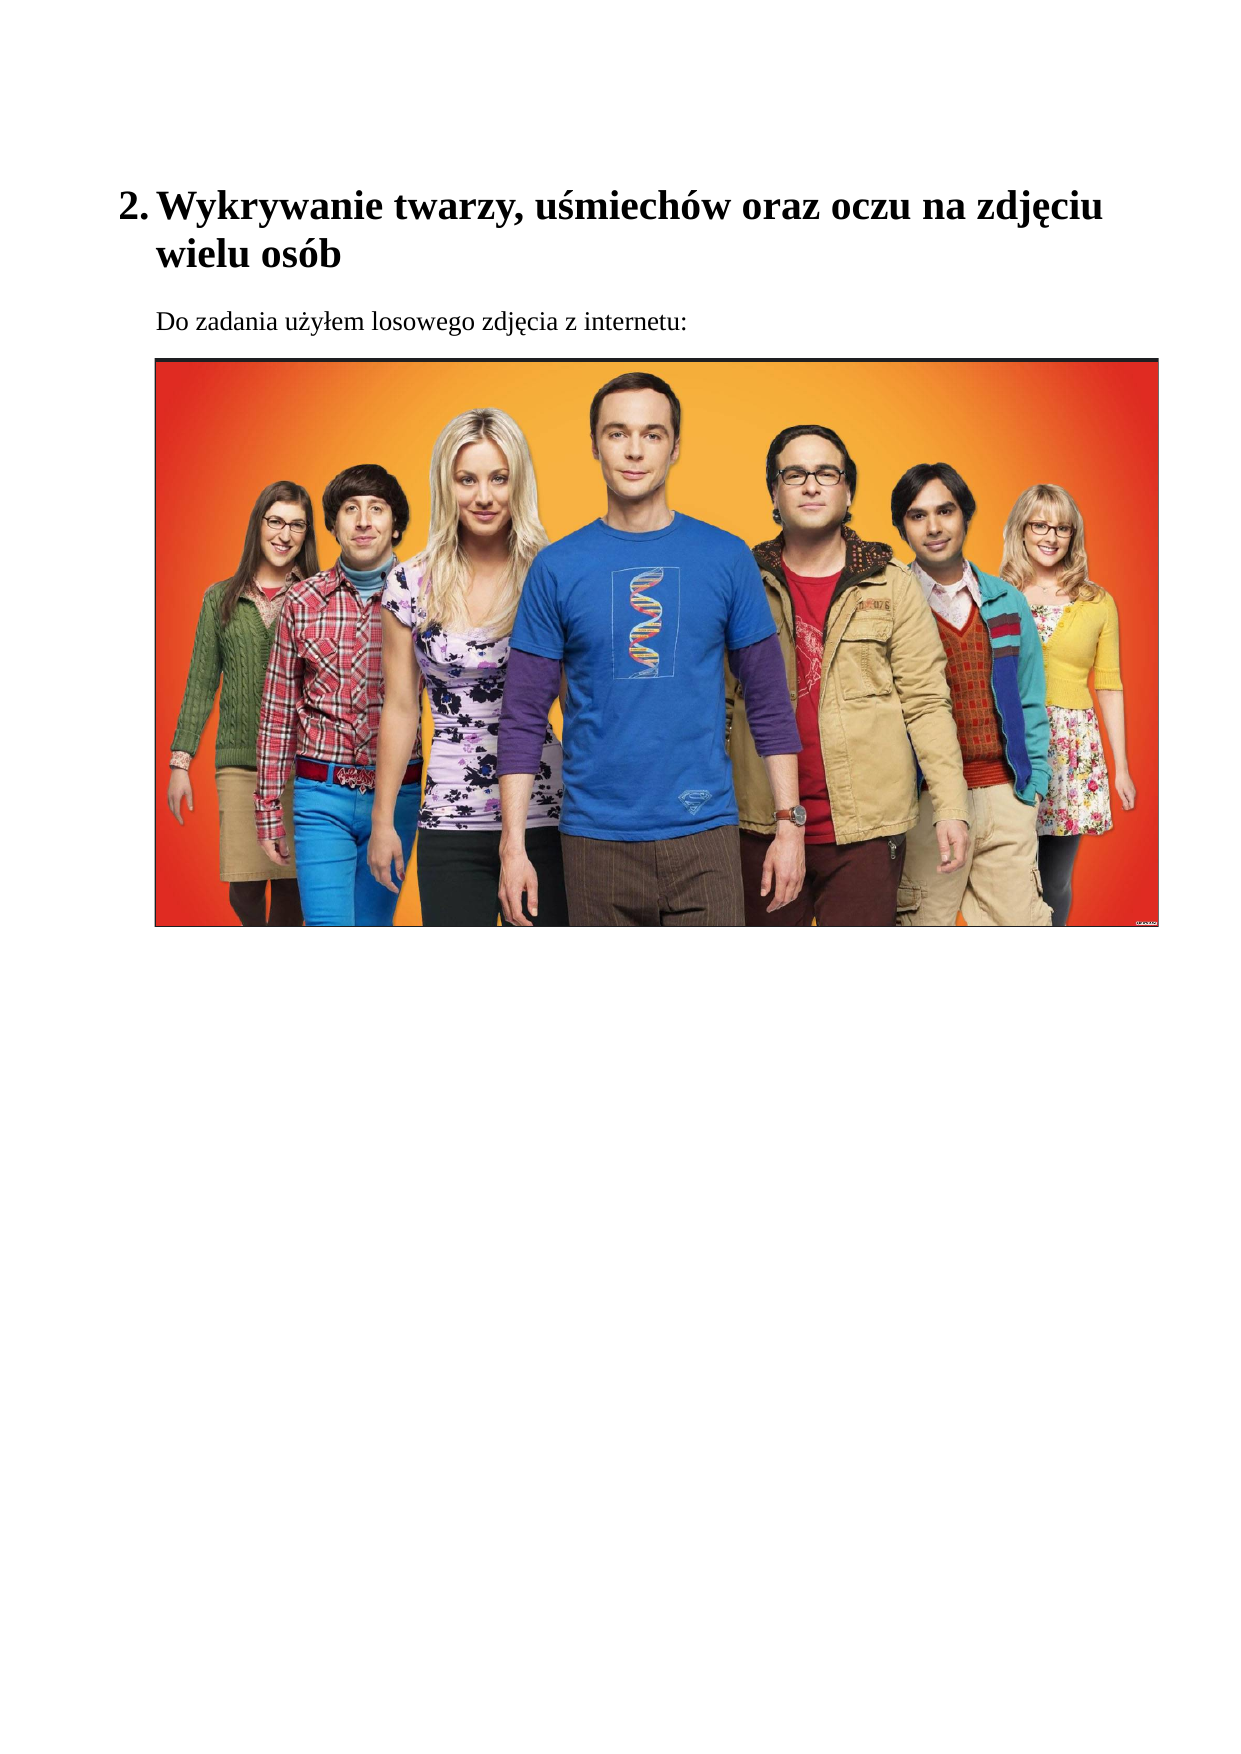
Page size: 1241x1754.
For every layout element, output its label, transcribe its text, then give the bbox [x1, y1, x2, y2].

list Do zadania użyłem losowego zdjęcia z internetu: [118, 305, 1122, 336]
list Wykrywanie twarzy, uśmiechów oraz oczu na zdjęciu wielu osób [118, 180, 1122, 276]
picture [154, 358, 1159, 927]
